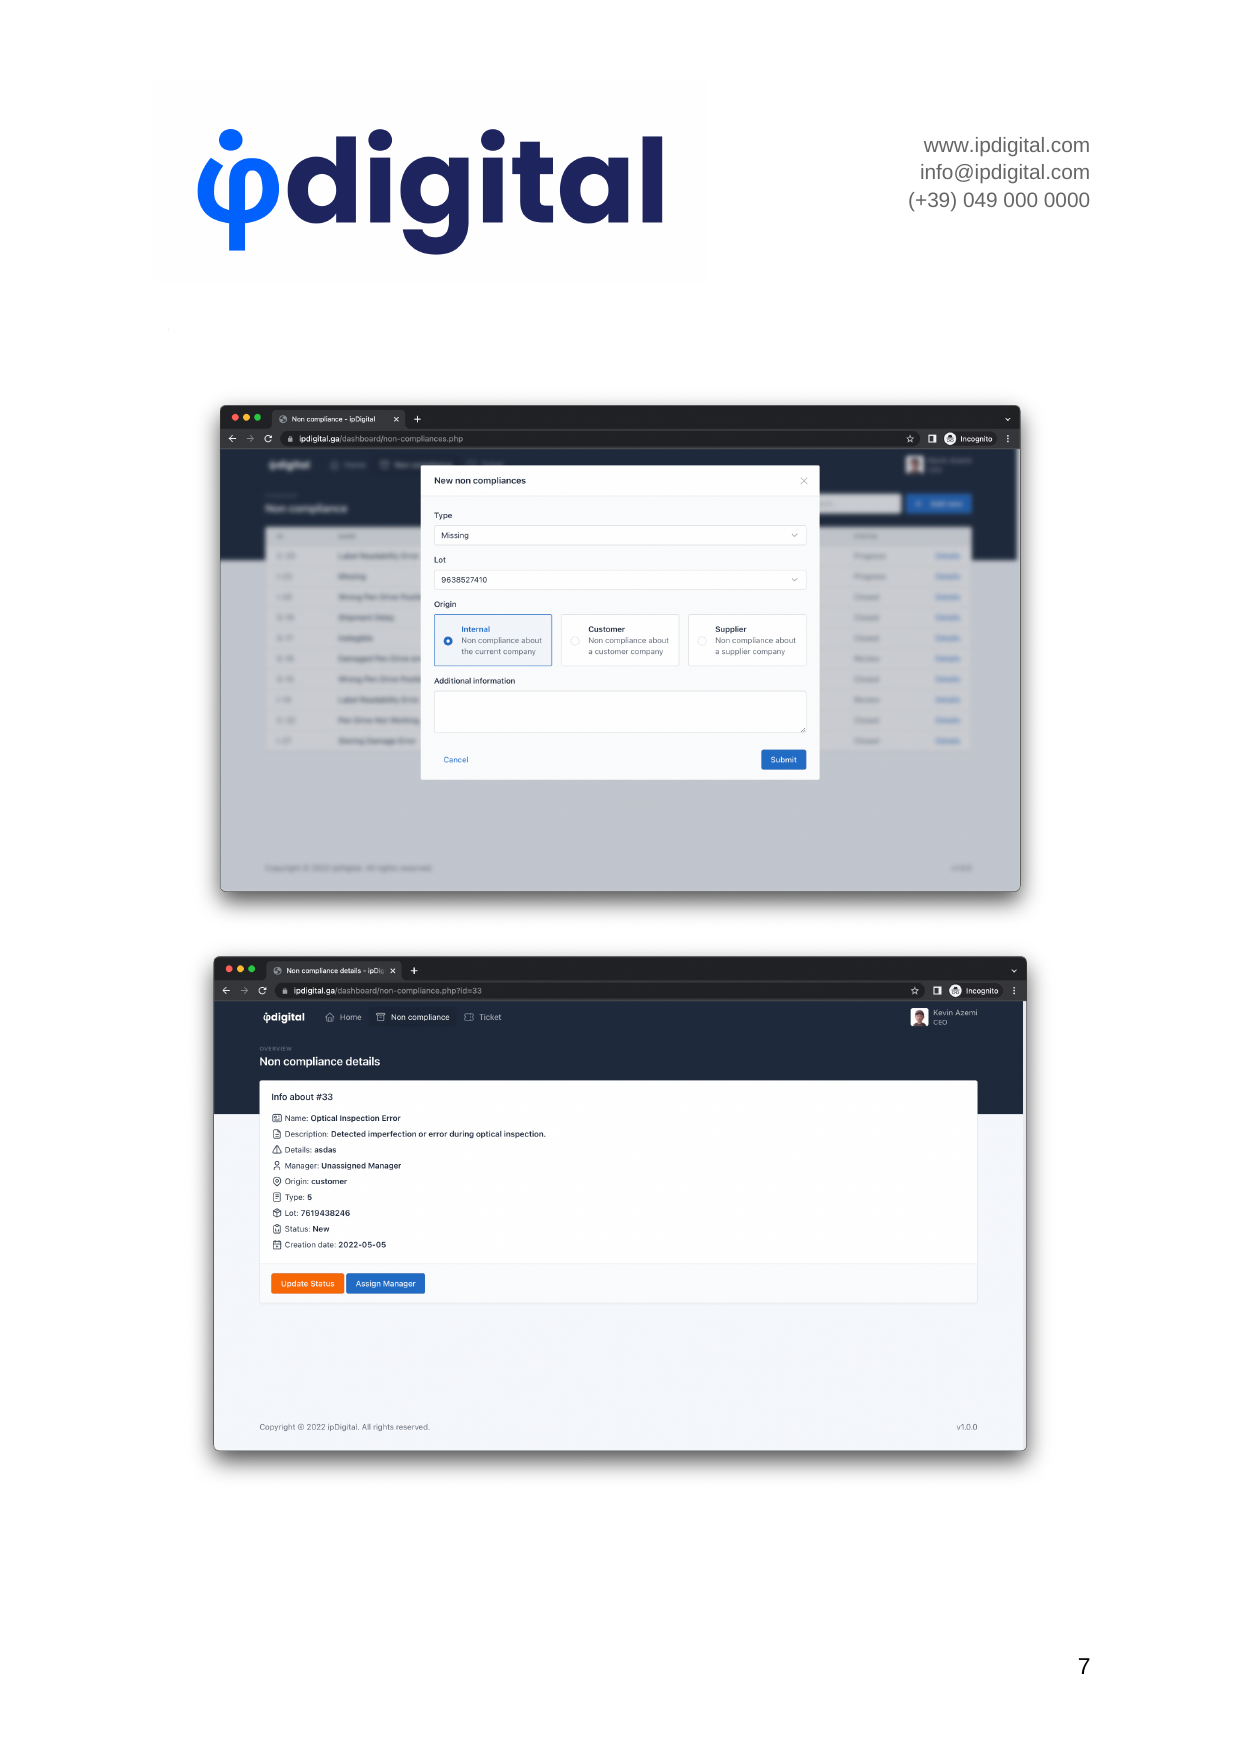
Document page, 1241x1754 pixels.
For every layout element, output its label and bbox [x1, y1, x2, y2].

picture [182, 935, 1058, 1492]
picture [153, 78, 709, 285]
picture [189, 384, 1051, 932]
